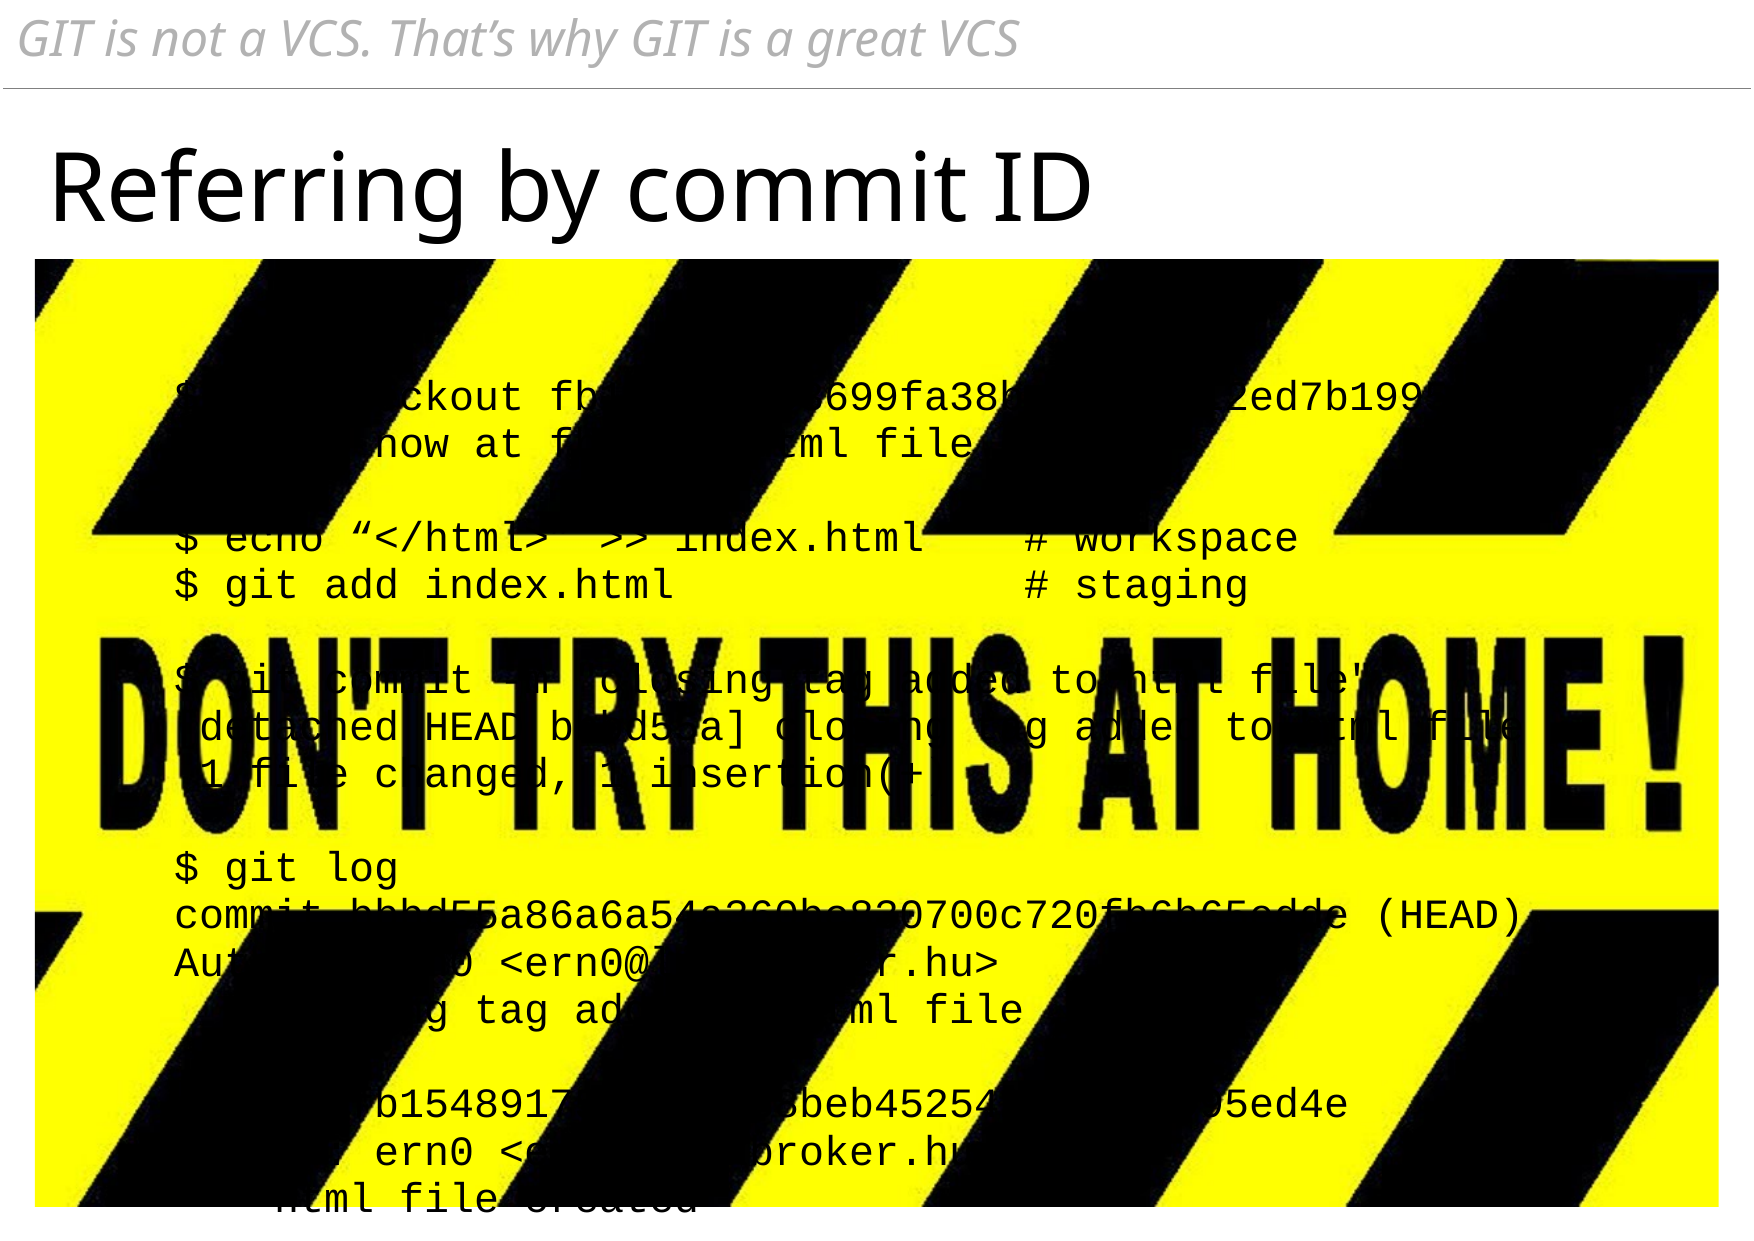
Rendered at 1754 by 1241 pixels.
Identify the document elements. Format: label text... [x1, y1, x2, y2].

picture [581, 1192, 592, 1199]
picture [338, 1193, 343, 1207]
picture [330, 1192, 335, 1207]
picture [281, 1192, 292, 1207]
picture [481, 1192, 492, 1199]
picture [34, 259, 1719, 1207]
picture [681, 1192, 692, 1207]
picture [656, 1192, 667, 1199]
picture [605, 1201, 616, 1207]
text Referring by commit ID [3, 118, 1751, 249]
